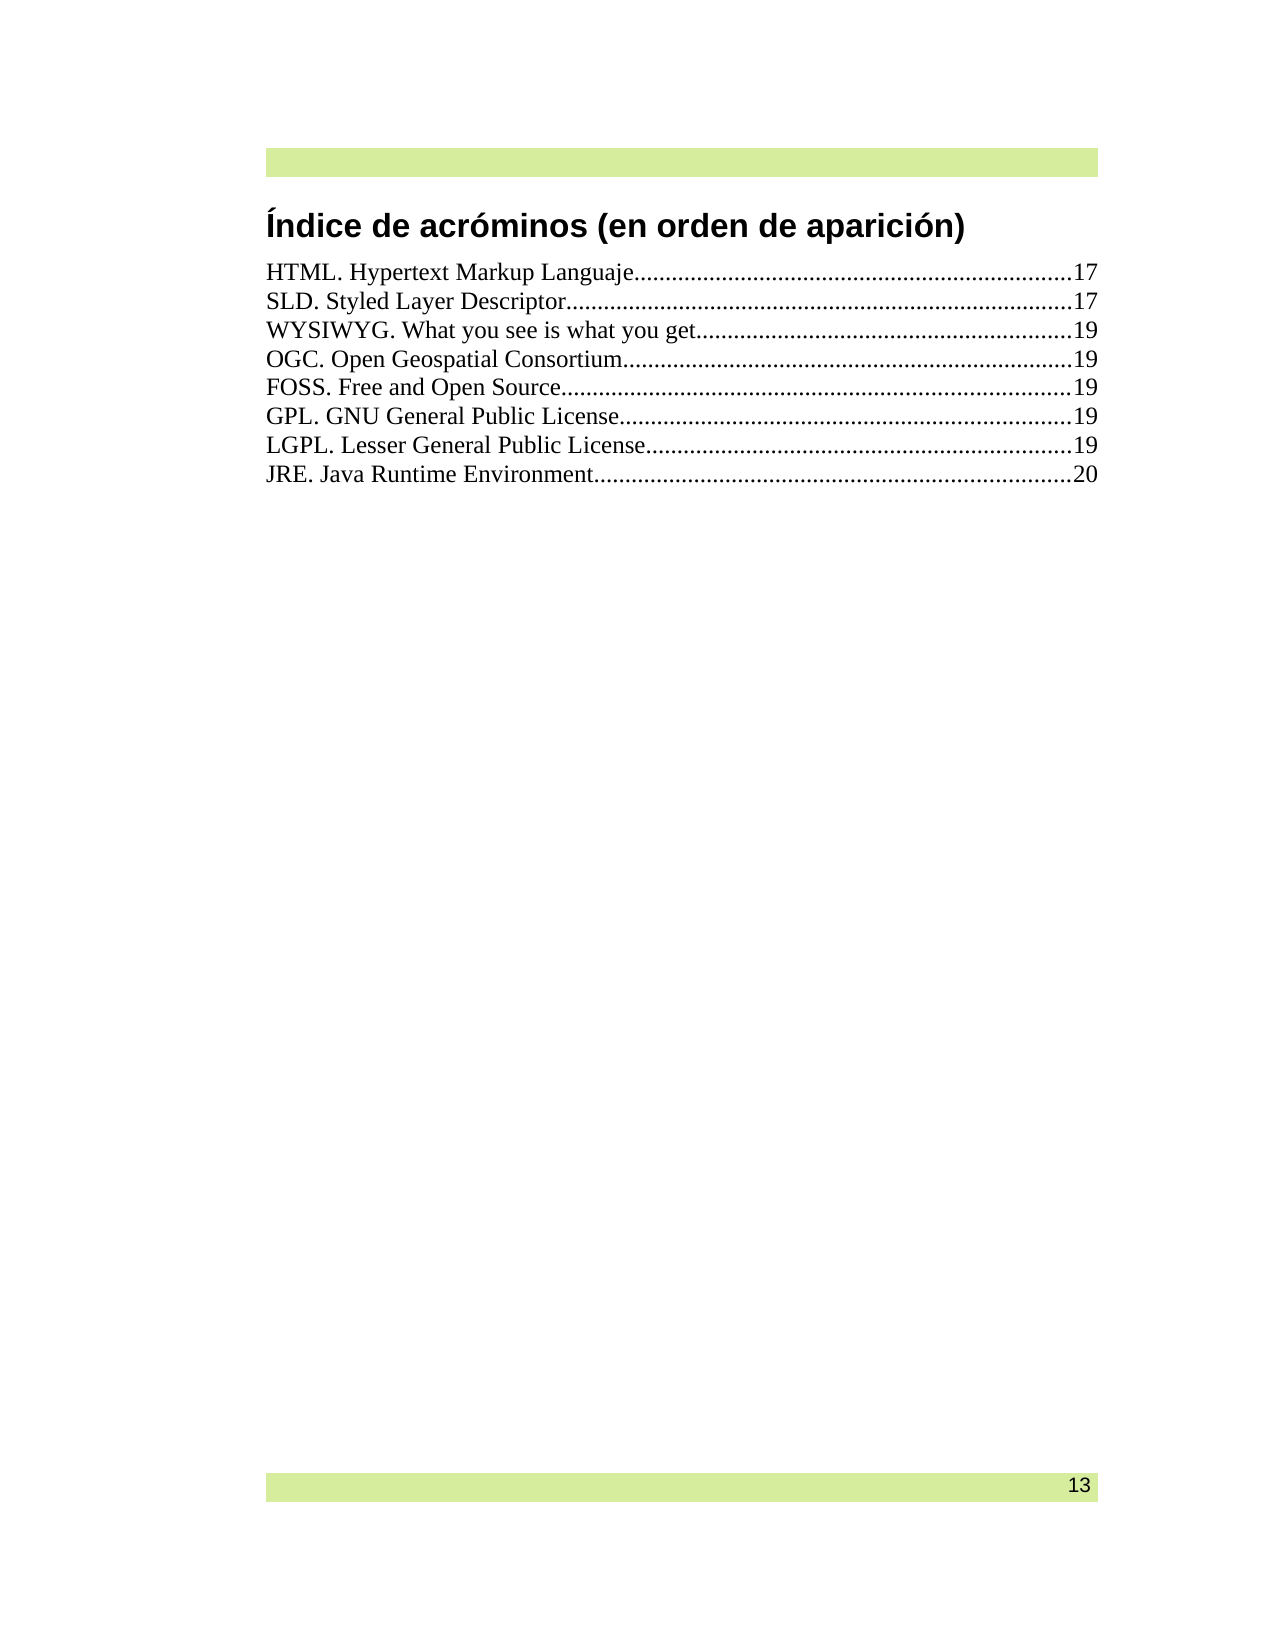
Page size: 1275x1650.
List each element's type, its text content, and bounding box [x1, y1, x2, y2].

text WYSIWYG. What you see is what you get 19 [266, 315, 1098, 344]
text GPL. GNU General Public License 19 [266, 401, 1098, 430]
subtitle Índice de acróminos (en orden de aparición) [266, 207, 1098, 245]
text LGPL. Lesser General Public License 19 [266, 430, 1098, 459]
text JRE. Java Runtime Environment 20 [266, 459, 1098, 487]
text OGC. Open Geospatial Consortium 19 [266, 344, 1098, 372]
text HTML. Hypertext Markup Languaje 17 [266, 257, 1098, 286]
text SLD. Styled Layer Descriptor 17 [266, 286, 1098, 315]
text FOSS. Free and Open Source 19 [266, 372, 1098, 401]
